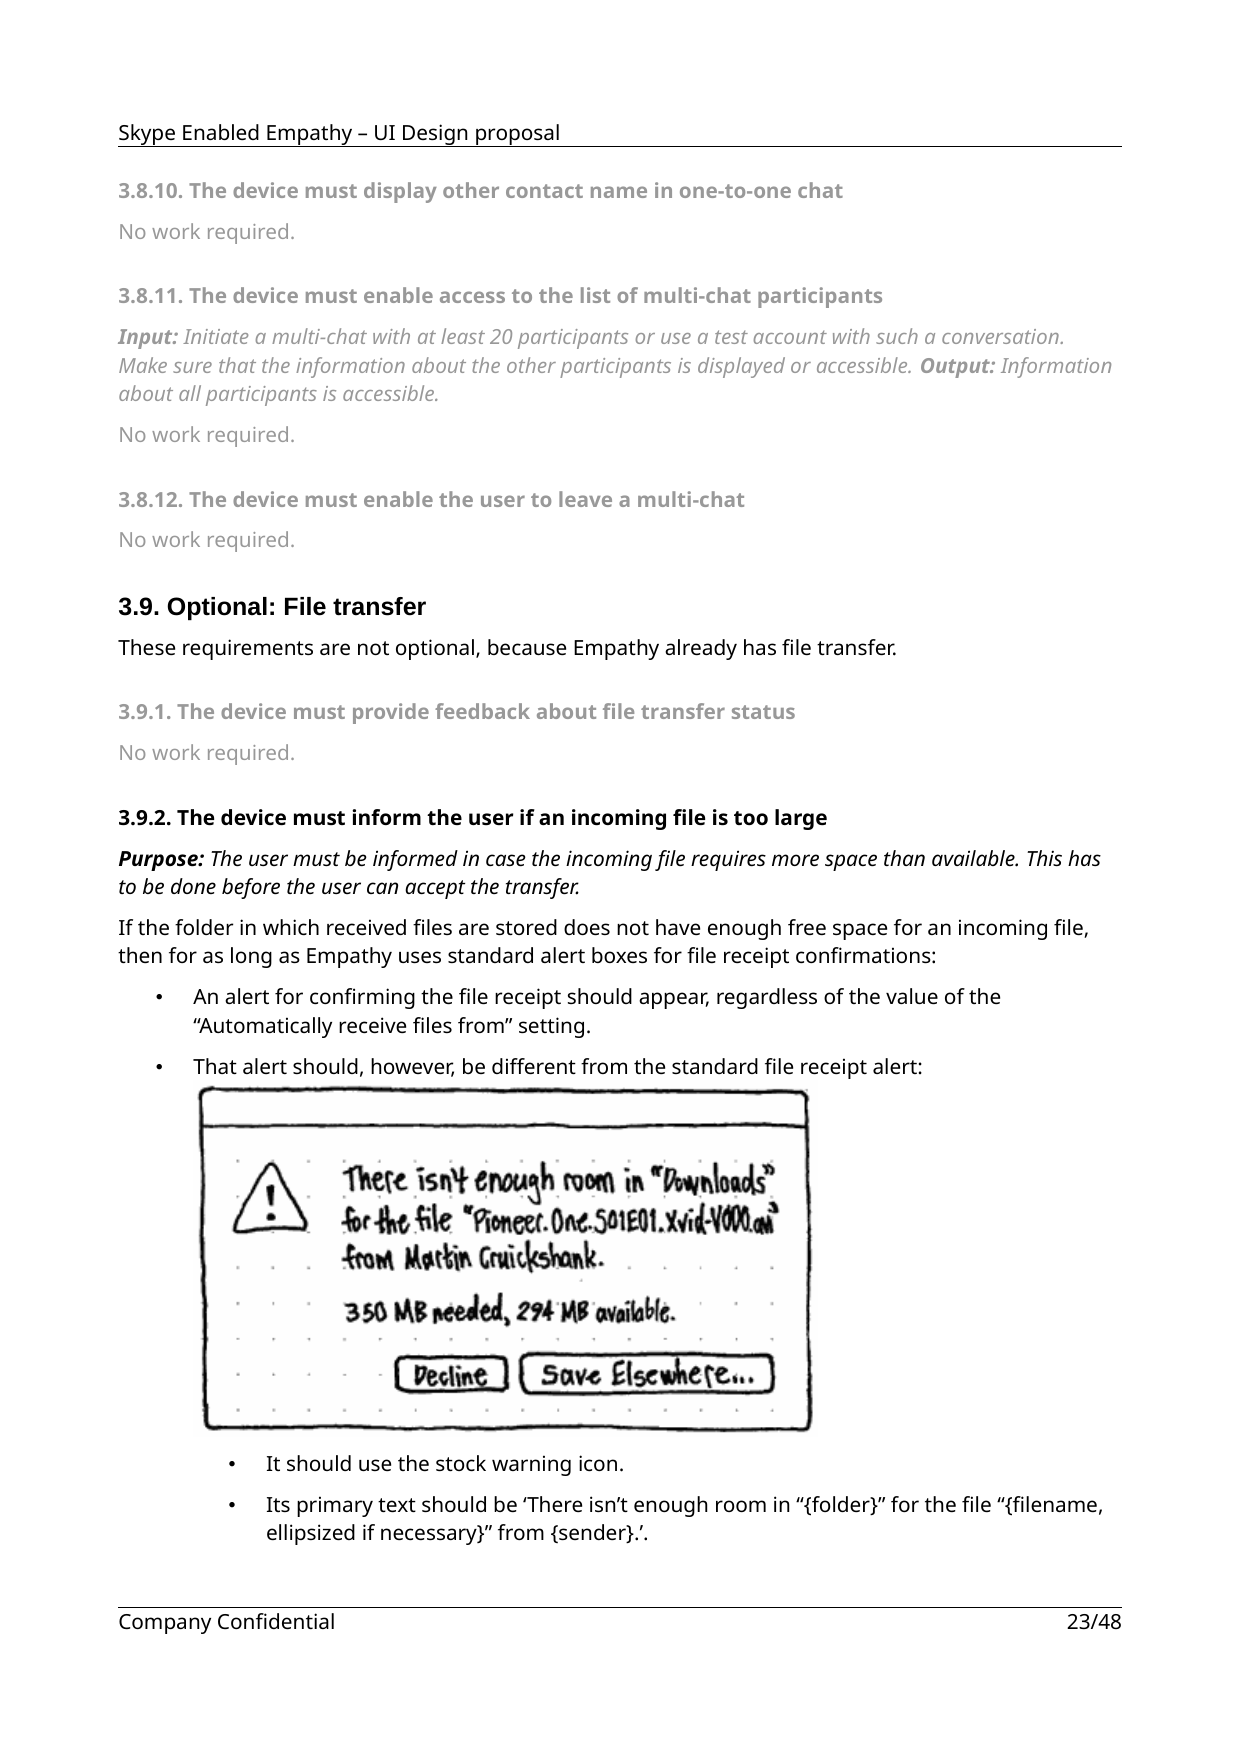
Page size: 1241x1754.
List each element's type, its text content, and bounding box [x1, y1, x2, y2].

subtitle 3.8.10. The device must display other contact name in one-to-one chat [118, 176, 1122, 204]
subtitle 3.9.1. The device must provide feedback about file transfer status [118, 697, 1122, 726]
text No work required. [118, 420, 1122, 449]
list An alert for confirming the file receipt should appear, regardless of the value of the “Automatically receive files from” setting. [156, 982, 1122, 1039]
subtitle 3.9. Optional: File transfer [118, 592, 1122, 620]
list That alert should, however, be different from the standard file receipt alert: [156, 1052, 1122, 1436]
text Input: Initiate a multi-chat with at least 20 participants or use a test account with such a conversation. Make sure that the information about the other participants is displayed or accessible. Output: Information about all participants is accessible. [118, 322, 1122, 408]
picture [193, 1080, 819, 1437]
text No work required. [118, 217, 1122, 245]
list It should use the stock warning icon. [228, 1449, 1122, 1477]
list Its primary text should be ‘There isn’t enough room in “{folder}” for the file “{filename, ellipsized if necessary}” from {sender}.’. [228, 1490, 1122, 1547]
text No work required. [118, 526, 1122, 554]
text If the folder in which received files are stored does not have enough free space for an incoming file, then for as long as Empathy uses standard alert boxes for file receipt confirmations: [118, 913, 1122, 970]
subtitle 3.8.12. The device must enable the user to leave a multi-chat [118, 485, 1122, 513]
subtitle 3.9.2. The device must inform the user if an incoming file is too large [118, 803, 1122, 831]
text Purpose: The user must be informed in case the incoming file requires more space than available. This has to be done before the user can accept the transfer. [118, 844, 1122, 901]
text These requirements are not optional, because Empathy already has file transfer. [118, 633, 1122, 661]
subtitle 3.8.11. The device must enable access to the list of multi-chat participants [118, 282, 1122, 310]
text No work required. [118, 738, 1122, 767]
